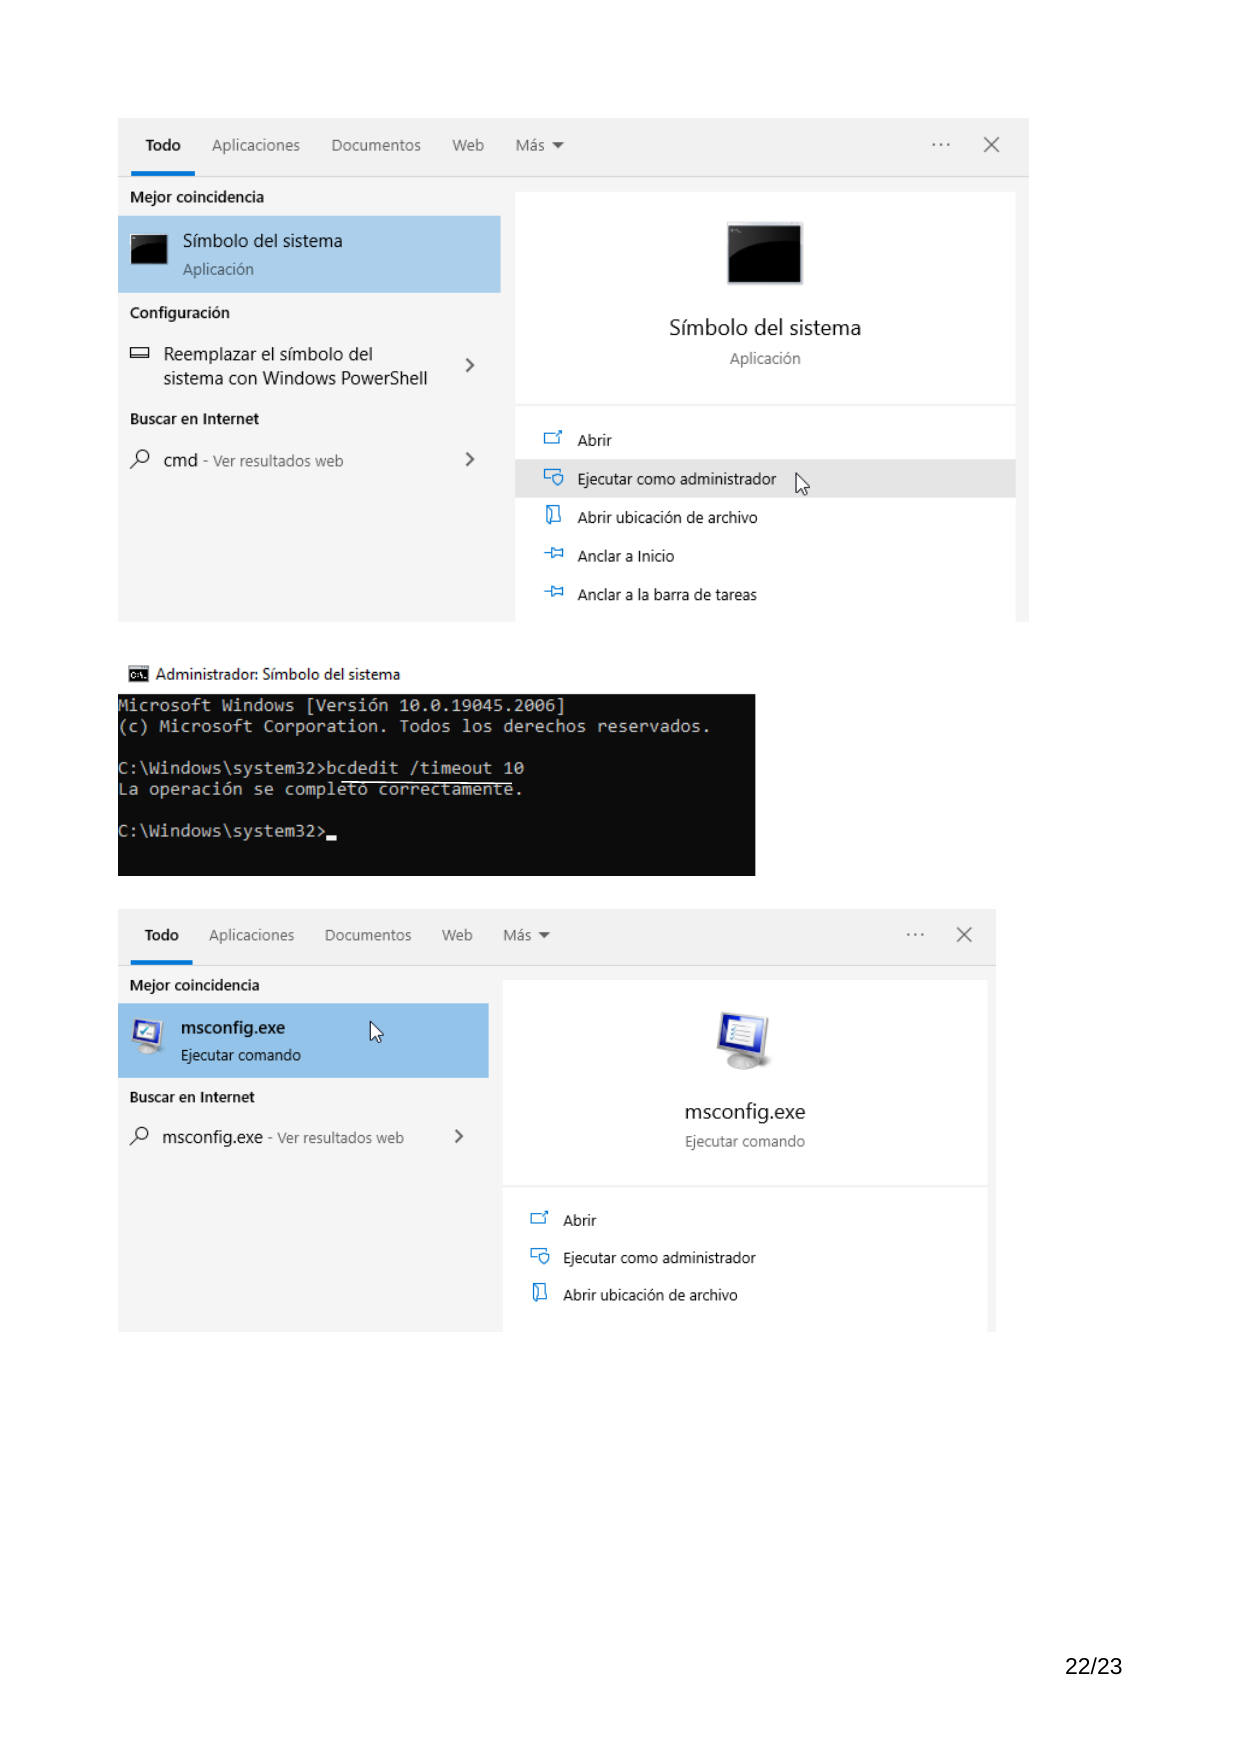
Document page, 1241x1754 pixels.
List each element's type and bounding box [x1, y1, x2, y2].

picture [118, 655, 756, 876]
picture [118, 118, 1029, 622]
picture [118, 909, 997, 1332]
